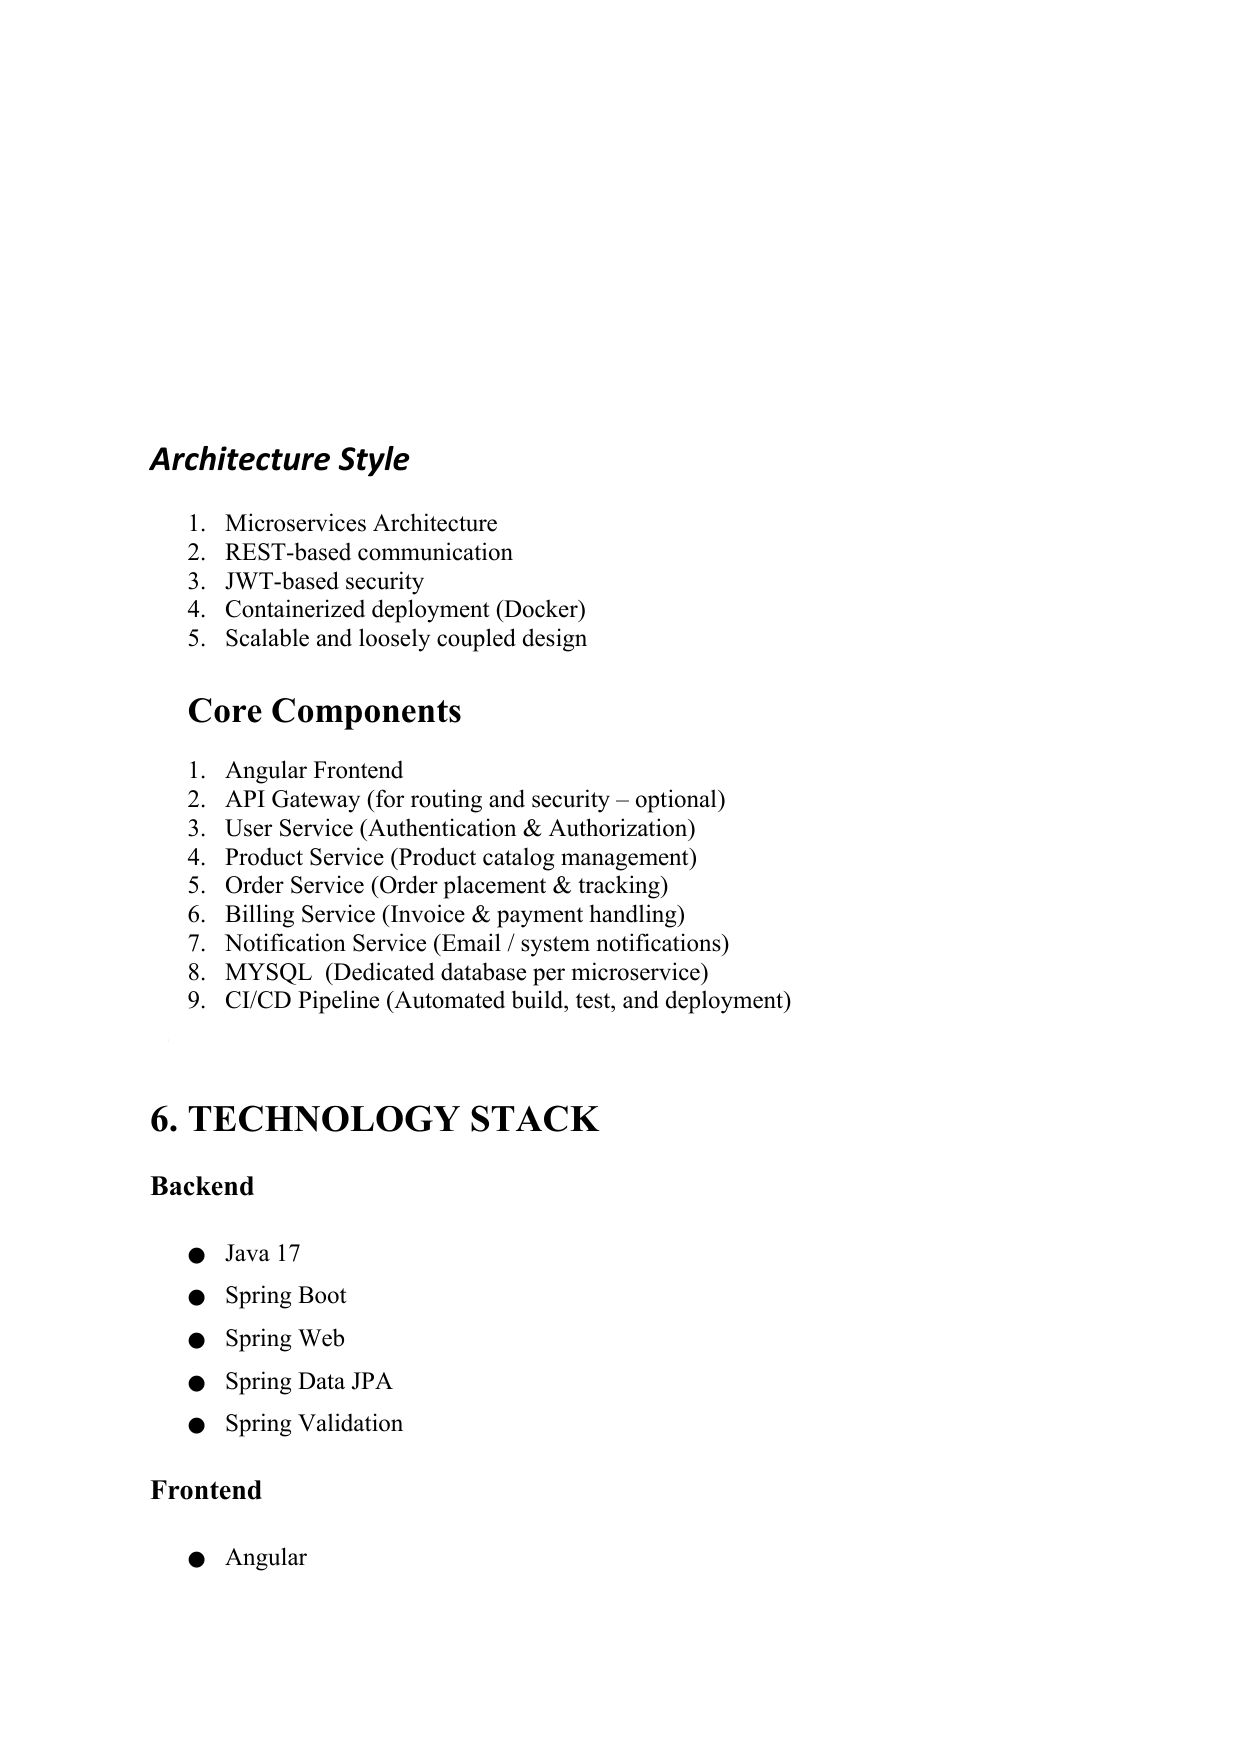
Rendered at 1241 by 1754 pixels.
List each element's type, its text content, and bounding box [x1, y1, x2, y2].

list MYSQL (Dedicated database per microservice) [187, 957, 1090, 985]
list Product Service (Product catalog management) [187, 842, 1090, 870]
list Billing Service (Invoice & payment handling) [187, 899, 1090, 928]
subtitle Core Components [187, 689, 1090, 730]
list Spring Validation [187, 1401, 1090, 1444]
list Spring Web [187, 1316, 1090, 1358]
list Order Service (Order placement & tracking) [187, 870, 1090, 899]
list User Service (Authentication & Authorization) [187, 813, 1090, 842]
list Scalable and loosely coupled design [187, 623, 1090, 652]
list Angular [187, 1534, 1090, 1577]
text Backend [150, 1168, 1090, 1201]
text Frontend [150, 1473, 1090, 1505]
list Java 17 [187, 1230, 1090, 1273]
list Spring Data JPA [187, 1358, 1090, 1401]
list API Gateway (for routing and security – optional) [187, 784, 1090, 813]
list JWT-based security [187, 566, 1090, 594]
list CI/CD Pipeline (Automated build, test, and deployment) [187, 985, 1090, 1014]
list Spring Boot [187, 1273, 1090, 1316]
list Angular Frontend [187, 755, 1090, 784]
list Microservices Architecture [187, 508, 1090, 537]
list Notification Service (Email / system notifications) [187, 928, 1090, 957]
text 6. TECHNOLOGY STACK [150, 1096, 1090, 1139]
text Architecture Style [150, 436, 1090, 479]
list REST-based communication [187, 537, 1090, 566]
list Containerized deployment (Docker) [187, 594, 1090, 623]
